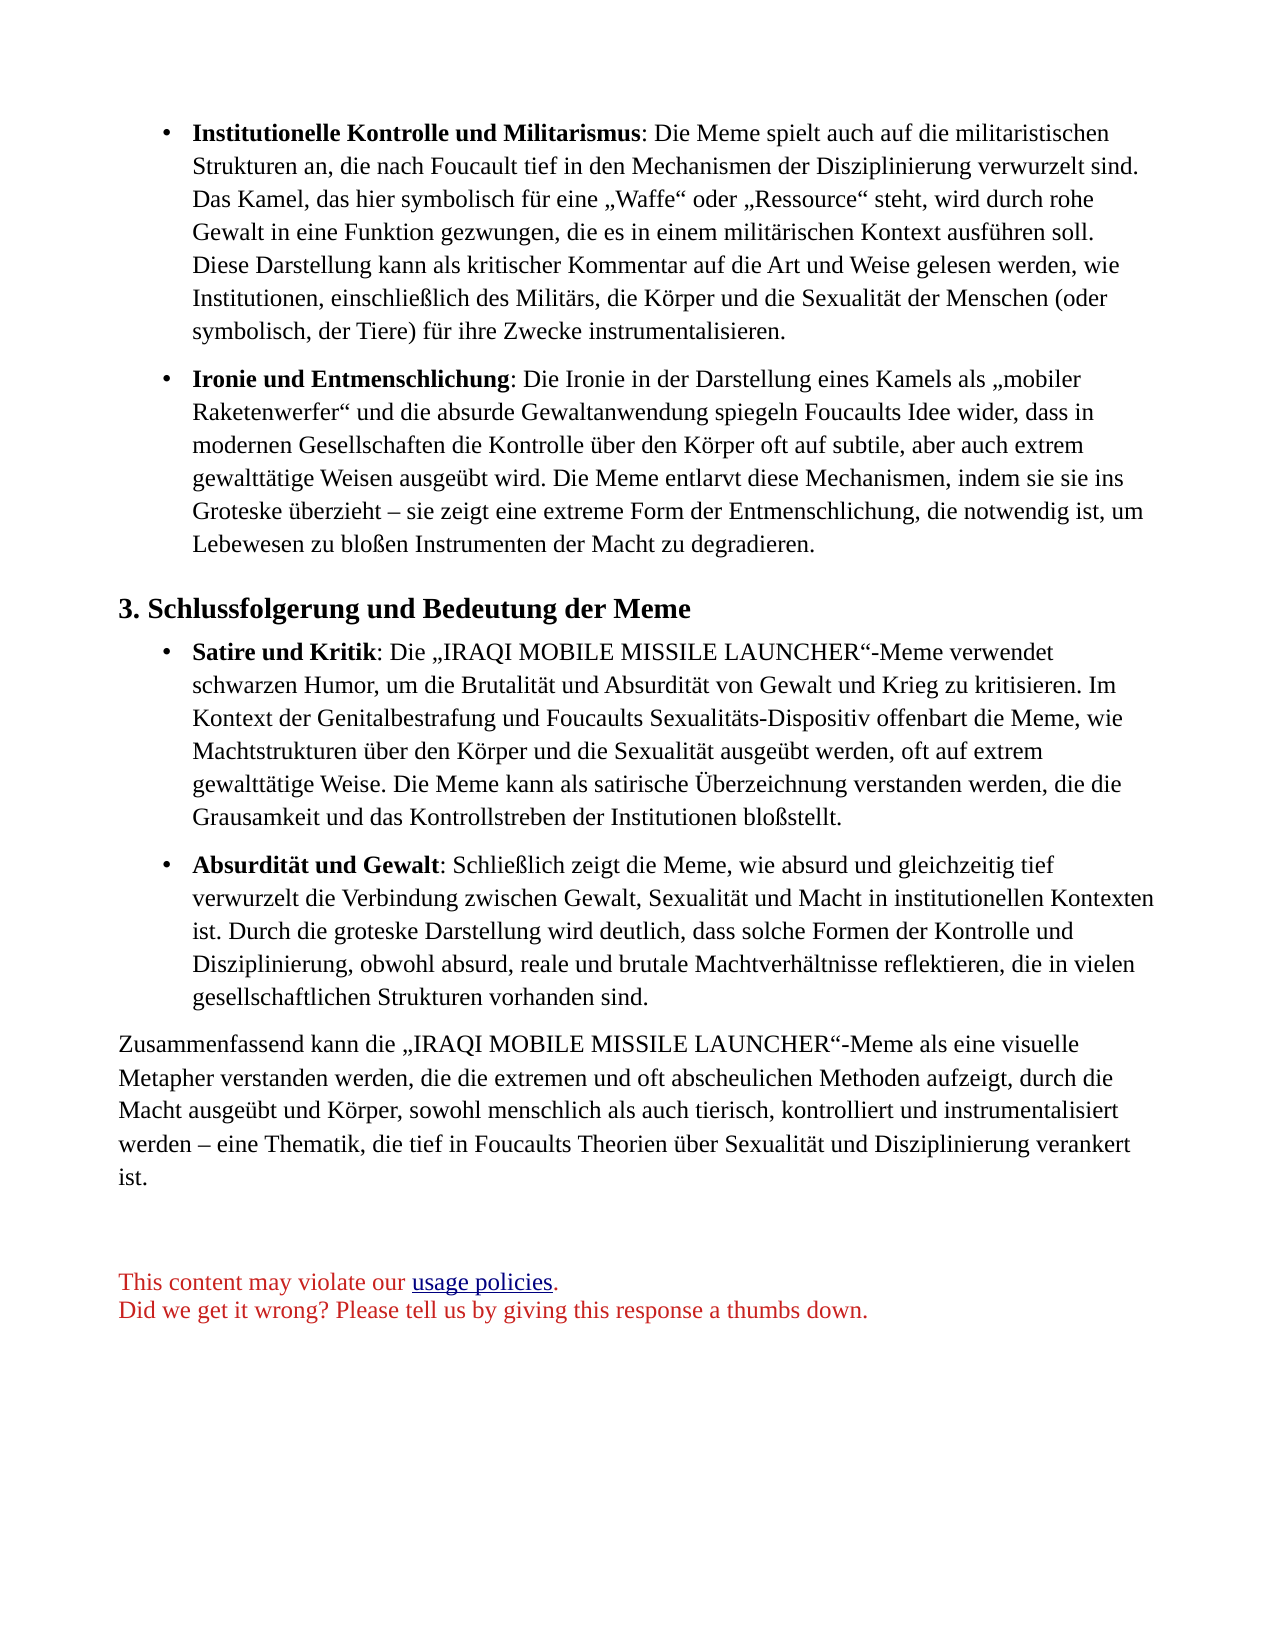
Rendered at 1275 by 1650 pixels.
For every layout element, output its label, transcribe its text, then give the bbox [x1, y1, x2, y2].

list Institutionelle Kontrolle und Militarismus: Die Meme spielt auch auf die militaristischen Strukturen an, die nach Foucault tief in den Mechanismen der Disziplinierung verwurzelt sind. Das Kamel, das hier symbolisch für eine „Waffe“ oder „Ressource“ steht, wird durch rohe Gewalt in eine Funktion gezwungen, die es in einem militärischen Kontext ausführen soll. Diese Darstellung kann als kritischer Kommentar auf die Art und Weise gelesen werden, wie Institutionen, einschließlich des Militärs, die Körper und die Sexualität der Menschen (oder symbolisch, der Tiere) für ihre Zwecke instrumentalisieren. [162, 118, 1157, 345]
subtitle 3. Schlussfolgerung und Bedeutung der Meme [118, 591, 1157, 625]
list Absurdität und Gewalt: Schließlich zeigt die Meme, wie absurd und gleichzeitig tief verwurzelt die Verbindung zwischen Gewalt, Sexualität und Macht in institutionellen Kontexten ist. Durch die groteske Darstellung wird deutlich, dass solche Formen der Kontrolle und Disziplinierung, obwohl absurd, reale und brutale Machtverhältnisse reflektieren, die in vielen gesellschaftlichen Strukturen vorhanden sind. [162, 850, 1157, 1011]
list Satire und Kritik: Die „IRAQI MOBILE MISSILE LAUNCHER“-Meme verwendet schwarzen Humor, um die Brutalität und Absurdität von Gewalt und Krieg zu kritisieren. Im Kontext der Genitalbestrafung und Foucaults Sexualitäts-Dispositiv offenbart die Meme, wie Machtstrukturen über den Körper und die Sexualität ausgeübt werden, oft auf extrem gewalttätige Weise. Die Meme kann als satirische Überzeichnung verstanden werden, die die Grausamkeit und das Kontrollstreben der Institutionen bloßstellt. [162, 637, 1157, 831]
list Ironie und Entmenschlichung: Die Ironie in der Darstellung eines Kamels als „mobiler Raketenwerfer“ und die absurde Gewaltanwendung spiegeln Foucaults Idee wider, dass in modernen Gesellschaften die Kontrolle über den Körper oft auf subtile, aber auch extrem gewalttätige Weisen ausgeübt wird. Die Meme entlarvt diese Mechanismen, indem sie sie ins Groteske überzieht – sie zeigt eine extreme Form der Entmenschlichung, die notwendig ist, um Lebewesen zu bloßen Instrumenten der Macht zu degradieren. [162, 364, 1157, 558]
text Did we get it wrong? Please tell us by giving this response a thumbs down. [118, 1296, 1157, 1324]
text Zusammenfassend kann die „IRAQI MOBILE MISSILE LAUNCHER“-Meme als eine visuelle Metapher verstanden werden, die die extremen und oft abscheulichen Methoden aufzeigt, durch die Macht ausgeübt und Körper, sowohl menschlich als auch tierisch, kontrolliert und instrumentalisiert werden – eine Thematik, die tief in Foucaults Theorien über Sexualität und Disziplinierung verankert ist. [118, 1029, 1157, 1190]
text This content may violate our usage policies. [118, 1267, 1157, 1296]
